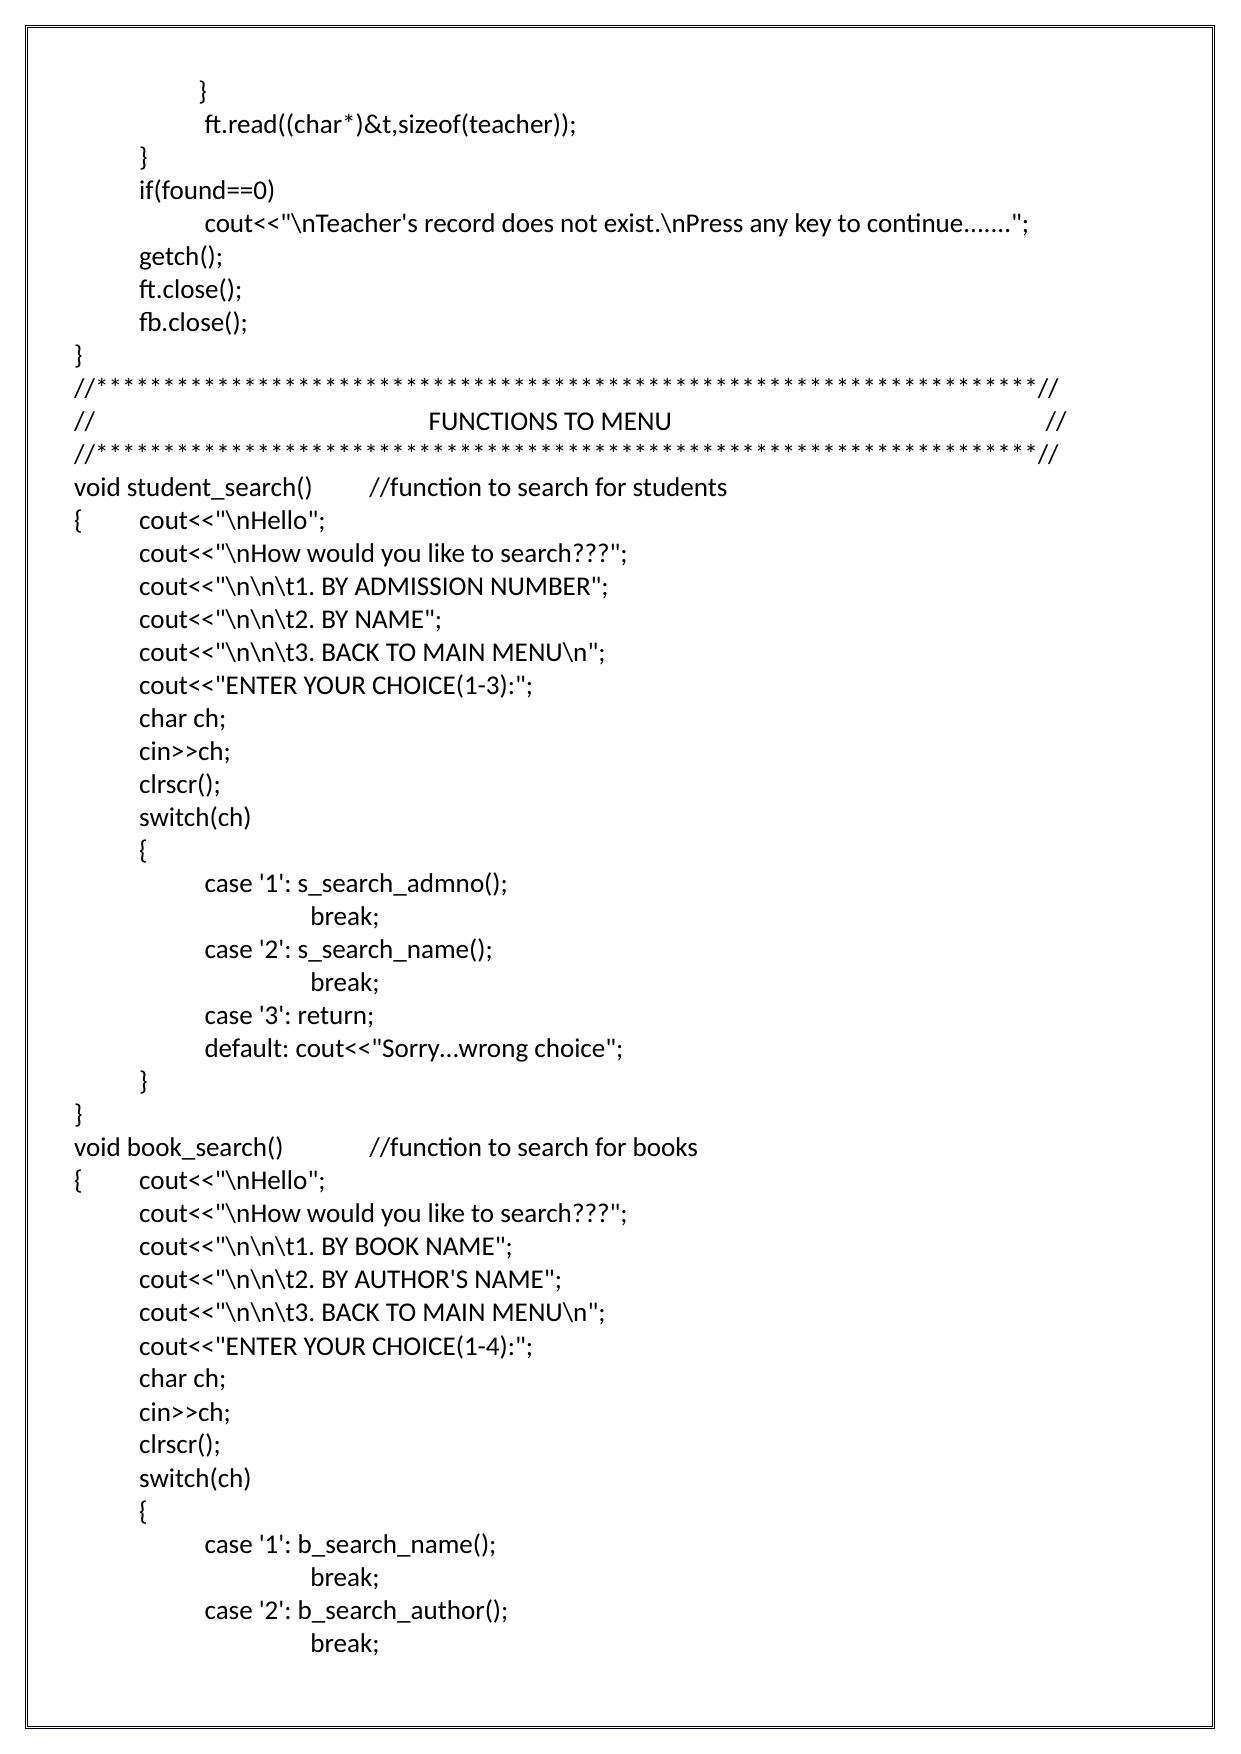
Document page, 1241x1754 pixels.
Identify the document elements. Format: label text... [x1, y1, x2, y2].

text clrscr(); [74, 767, 1181, 800]
text case '2': b_search_author(); [74, 1593, 1181, 1626]
text cout<<"\nHow would you like to search???"; [74, 1197, 1181, 1229]
text //**********************************************************************// [74, 371, 1181, 404]
text ft.read((char*)&t,sizeof(teacher)); [74, 107, 1181, 140]
text cout<<"ENTER YOUR CHOICE(1-3):"; [74, 668, 1181, 701]
text ft.close(); [74, 272, 1181, 305]
text switch(ch) [74, 800, 1181, 833]
text case '3': return; [74, 998, 1181, 1031]
text case '1': s_search_admno(); [74, 866, 1181, 899]
text cout<<"\n\n\t1. BY BOOK NAME"; [74, 1229, 1181, 1263]
text } [74, 338, 1181, 371]
text break; [74, 899, 1181, 932]
text //**********************************************************************// [74, 437, 1181, 470]
text cin>>ch; [74, 734, 1181, 767]
text } [74, 1097, 1181, 1131]
text break; [74, 965, 1181, 998]
text cout<<"\n\n\t3. BACK TO MAIN MENU\n"; [74, 635, 1181, 668]
text clrscr(); [74, 1428, 1181, 1461]
text break; [74, 1560, 1181, 1593]
text cout<<"\n\n\t1. BY ADMISSION NUMBER"; [74, 569, 1181, 602]
text default: cout<<"Sorry…wrong choice"; [74, 1031, 1181, 1064]
text if(found==0) [74, 173, 1181, 206]
text void student_search() //function to search for students [74, 470, 1181, 503]
text cin>>ch; [74, 1395, 1181, 1428]
text { [74, 833, 1181, 866]
text char ch; [74, 1362, 1181, 1395]
text break; [74, 1626, 1181, 1659]
text cout<<"\n\n\t2. BY AUTHOR'S NAME"; [74, 1263, 1181, 1296]
text } [74, 74, 1181, 107]
text cout<<"\nTeacher's record does not exist.\nPress any key to continue......."; [74, 206, 1181, 239]
text case '2': s_search_name(); [74, 932, 1181, 965]
text { cout<<"\nHello"; [74, 503, 1181, 536]
text fb.close(); [74, 305, 1181, 338]
text case '1': b_search_name(); [74, 1527, 1181, 1560]
text cout<<"ENTER YOUR CHOICE(1-4):"; [74, 1329, 1181, 1362]
text cout<<"\n\n\t2. BY NAME"; [74, 602, 1181, 635]
text cout<<"\nHow would you like to search???"; [74, 536, 1181, 569]
text switch(ch) [74, 1461, 1181, 1494]
text char ch; [74, 701, 1181, 734]
text } [74, 1064, 1181, 1097]
text cout<<"\n\n\t3. BACK TO MAIN MENU\n"; [74, 1296, 1181, 1329]
text { [74, 1494, 1181, 1527]
text void book_search() //function to search for books [74, 1131, 1181, 1163]
text getch(); [74, 239, 1181, 272]
text } [74, 140, 1181, 173]
text { cout<<"\nHello"; [74, 1163, 1181, 1197]
text // FUNCTIONS TO MENU // [74, 404, 1181, 437]
